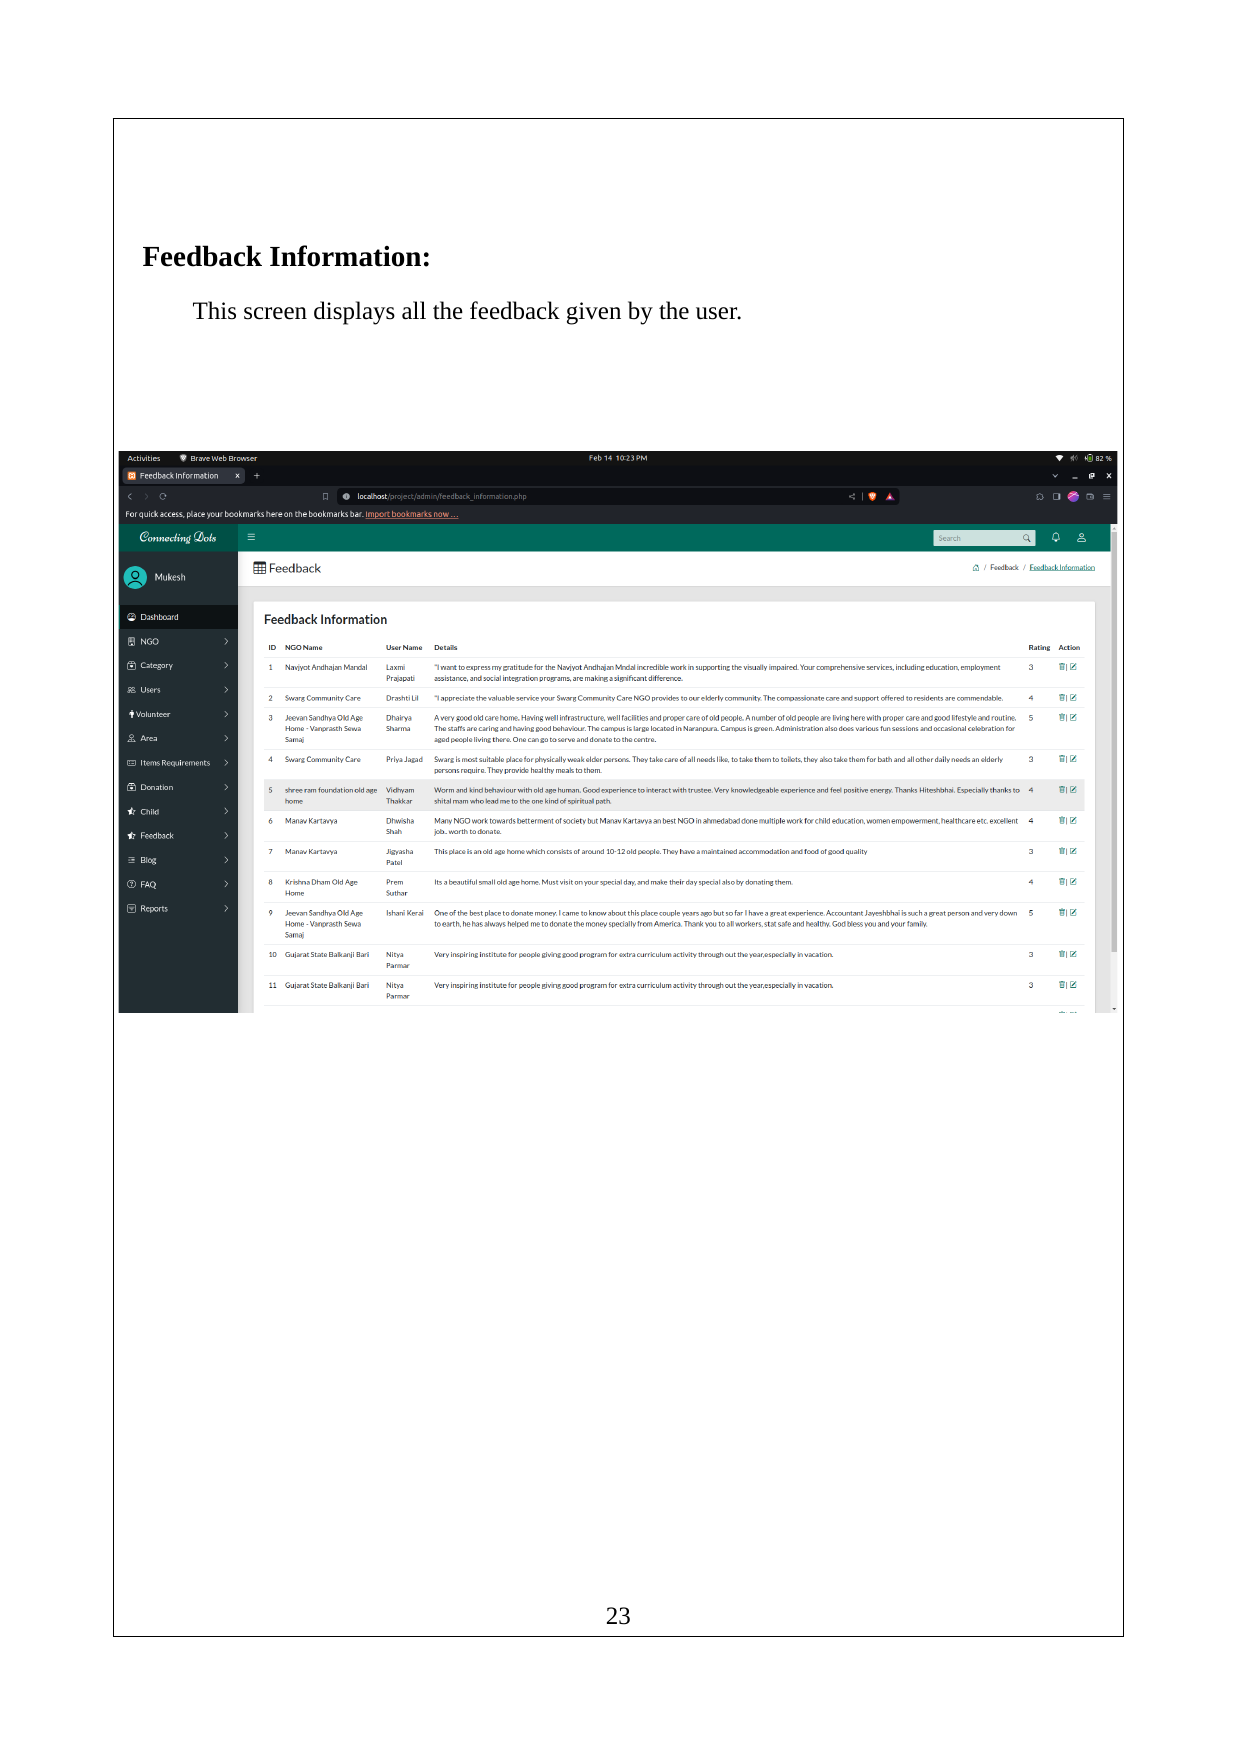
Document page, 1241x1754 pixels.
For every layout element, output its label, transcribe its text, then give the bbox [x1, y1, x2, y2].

text This screen displays all the feedback given by the user. [142, 296, 1094, 325]
text Feedback Information: [142, 239, 1094, 272]
picture [118, 451, 1118, 1013]
